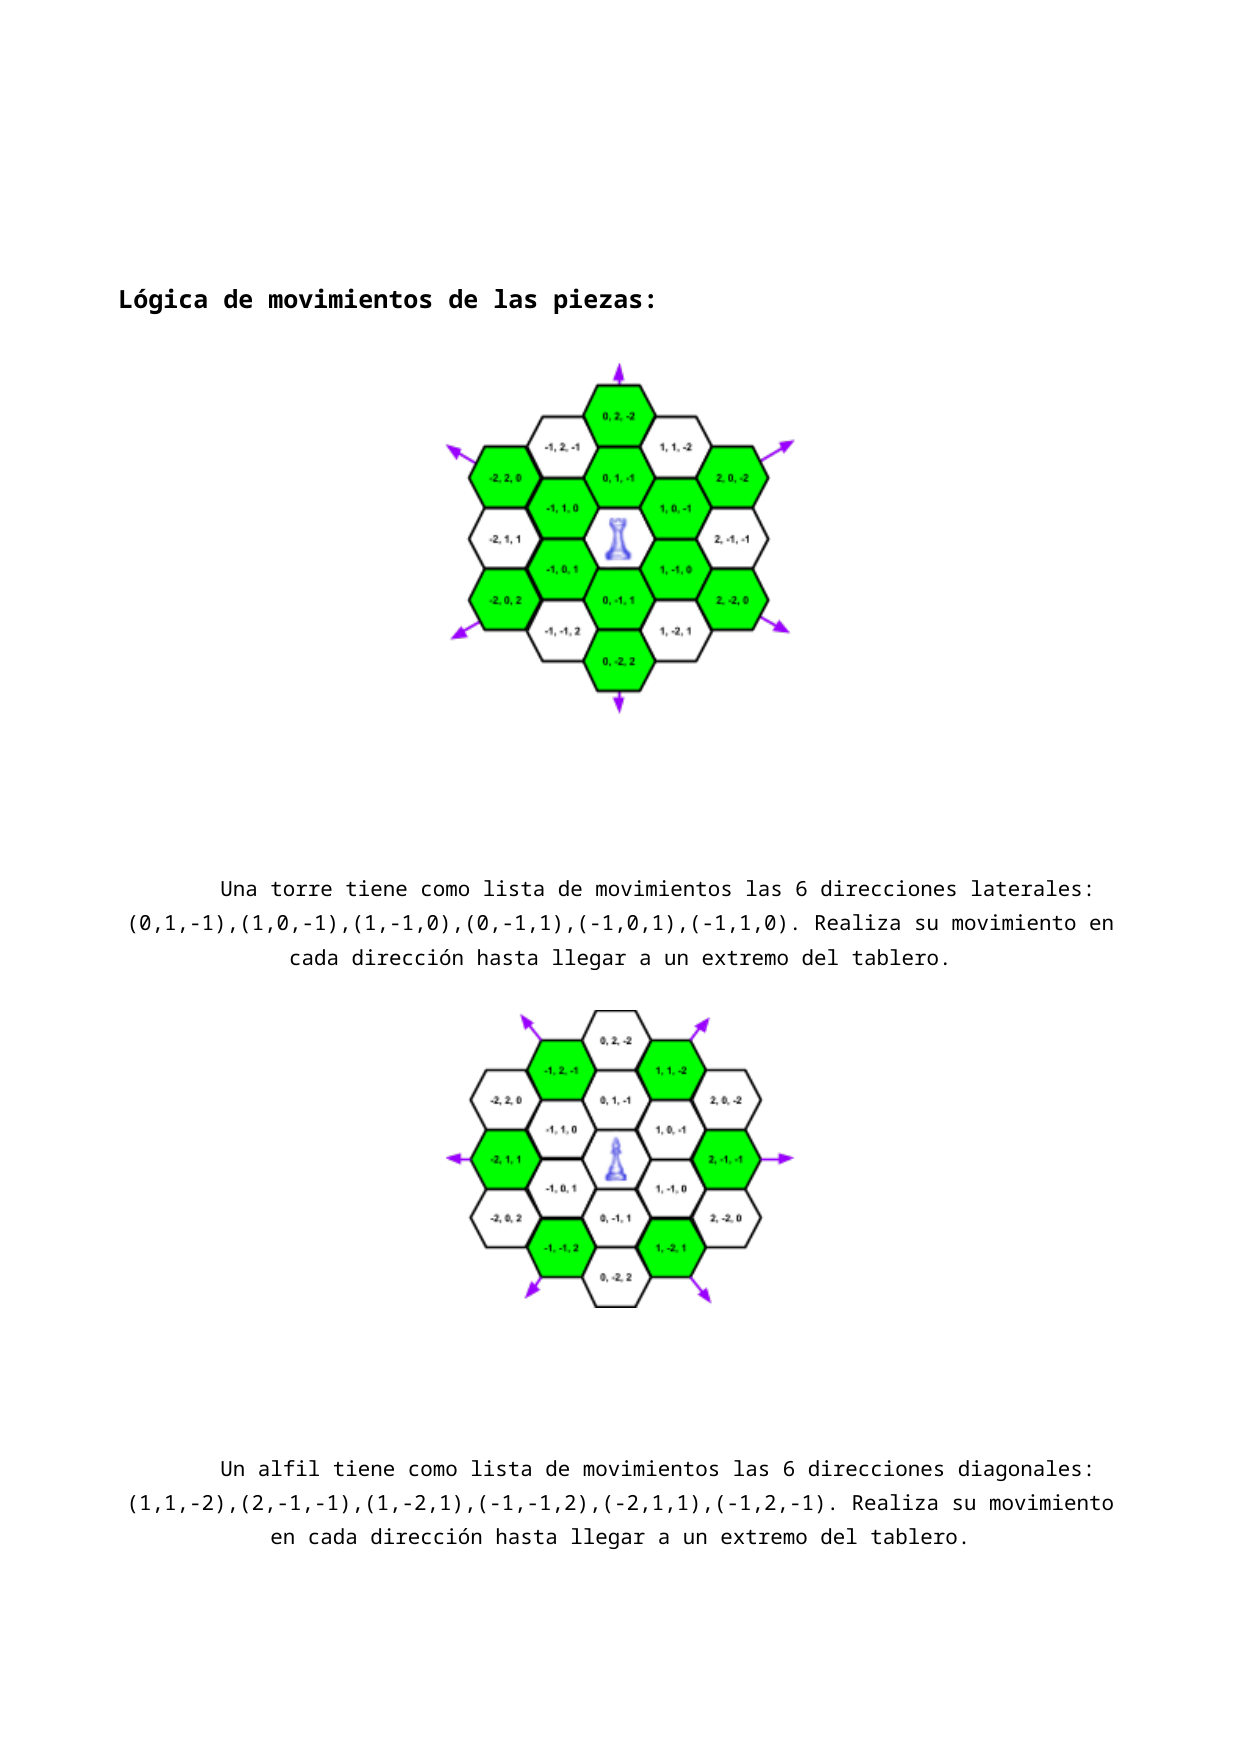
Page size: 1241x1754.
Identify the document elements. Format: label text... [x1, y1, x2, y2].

subtitle Lógica de movimientos de las piezas: [118, 281, 1122, 316]
text Un alfil tiene como lista de movimientos las 6 direcciones diagonales: (1,1,-2),(2,-1,-1),(1,-2,1),(-1,-1,2),(-2,1,1),(-1,2,-1). Realiza su movimiento en cada dirección hasta llegar a un extremo del tablero. [118, 1454, 1122, 1551]
text Una torre tiene como lista de movimientos las 6 direcciones laterales: (0,1,-1),(1,0,-1),(1,-1,0),(0,-1,1),(-1,0,1),(-1,1,0). Realiza su movimiento en cada dirección hasta llegar a un extremo del tablero. [118, 874, 1122, 971]
